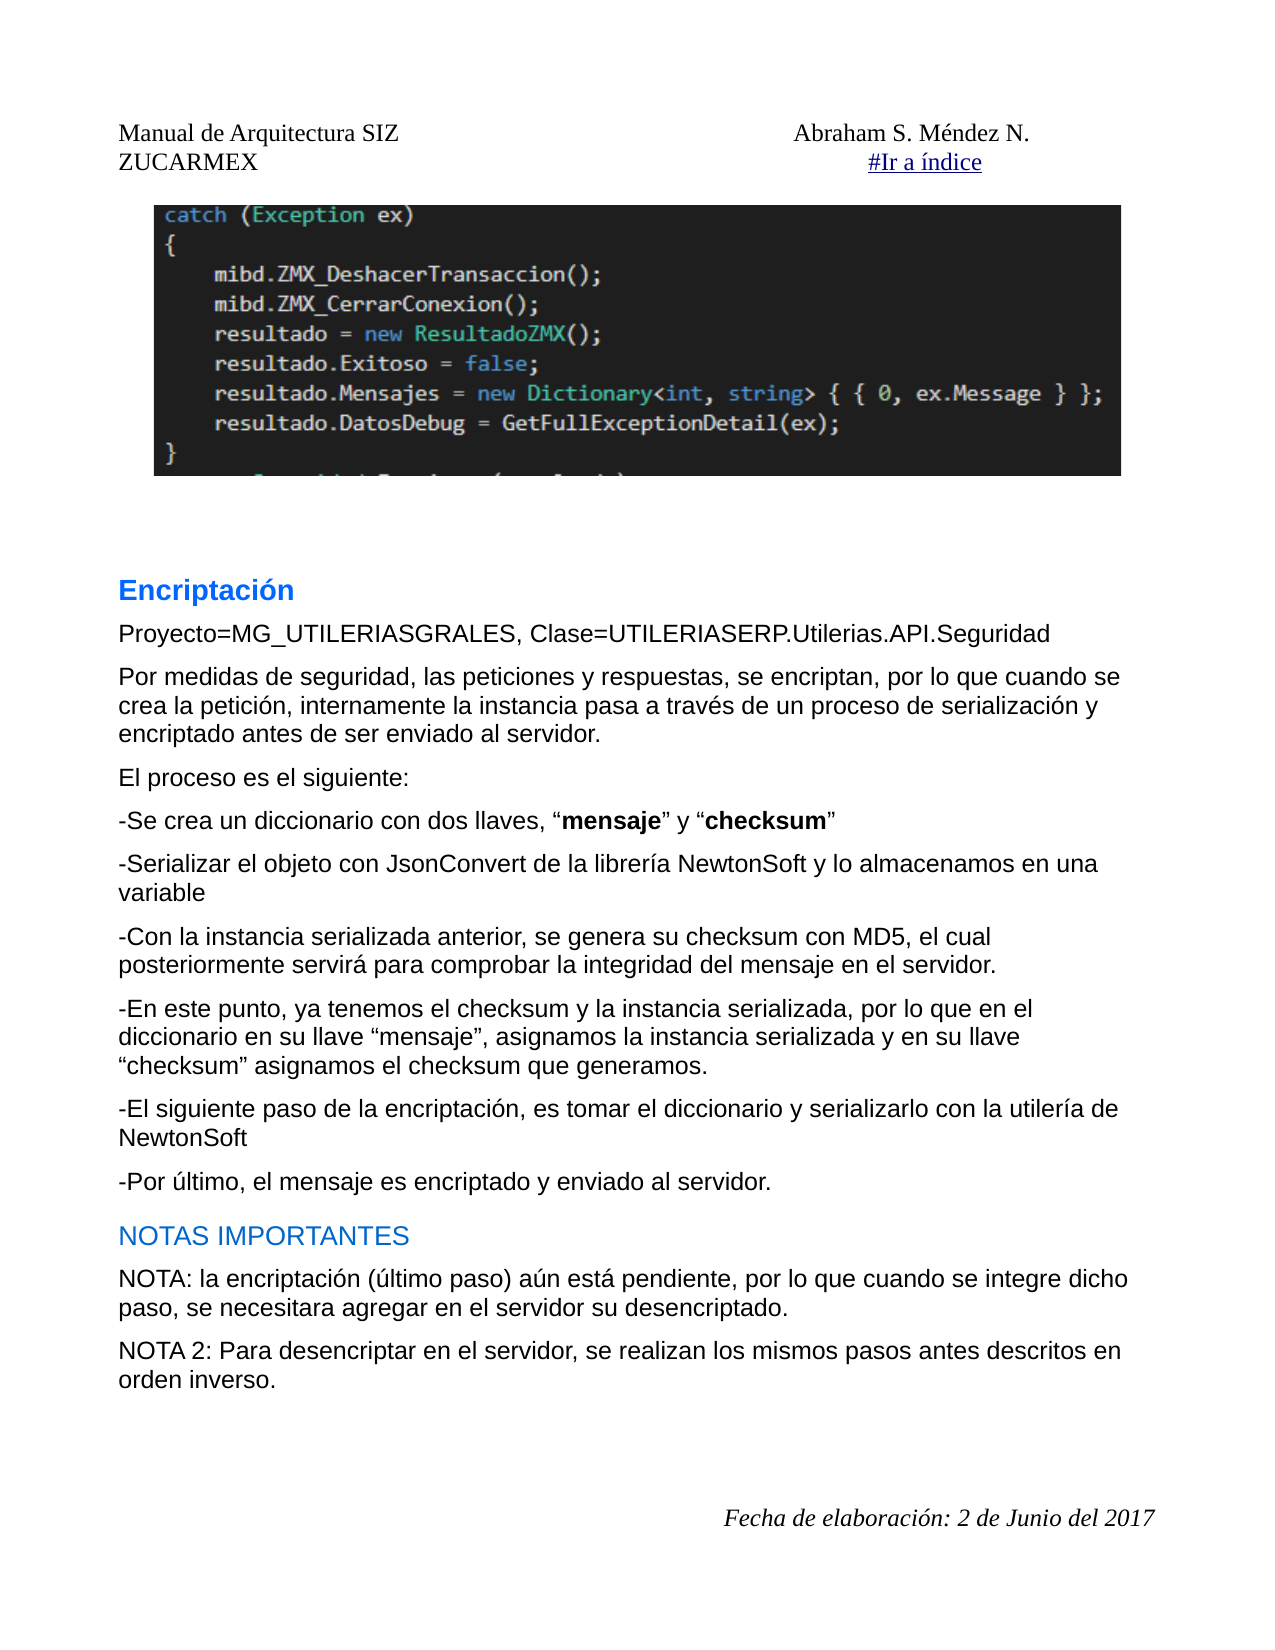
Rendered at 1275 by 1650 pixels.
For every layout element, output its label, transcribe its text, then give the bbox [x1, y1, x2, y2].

picture [153, 205, 1122, 476]
text Proyecto=MG_UTILERIASGRALES, Clase=UTILERIASERP.Utilerias.API.Seguridad [118, 618, 1157, 647]
text -Con la instancia serializada anterior, se genera su checksum con MD5, el cual posteriormente servirá para comprobar la integridad del mensaje en el servidor. [118, 921, 1157, 979]
text NOTAS IMPORTANTES [118, 1220, 1157, 1251]
text -Serializar el objeto con JsonConvert de la librería NewtonSoft y lo almacenamos en una variable [118, 849, 1157, 907]
text El proceso es el siguiente: [118, 763, 1157, 791]
text NOTA: la encriptación (último paso) aún está pendiente, por lo que cuando se integre dicho paso, se necesitara agregar en el servidor su desencriptado. [118, 1264, 1157, 1321]
text -Por último, el mensaje es encriptado y enviado al servidor. [118, 1166, 1157, 1195]
text -Se crea un diccionario con dos llaves, “mensaje” y “checksum” [118, 806, 1157, 835]
text NOTA 2: Para desencriptar en el servidor, se realizan los mismos pasos antes descritos en orden inverso. [118, 1336, 1157, 1393]
text -En este punto, ya tenemos el checksum y la instancia serializada, por lo que en el diccionario en su llave “mensaje”, asignamos la instancia serializada y en su llave “checksum” asignamos el checksum que generamos. [118, 993, 1157, 1080]
text Por medidas de seguridad, las peticiones y respuestas, se encriptan, por lo que cuando se crea la petición, internamente la instancia pasa a través de un proceso de serialización y encriptado antes de ser enviado al servidor. [118, 662, 1157, 748]
text -El siguiente paso de la encriptación, es tomar el diccionario y serializarlo con la utilería de NewtonSoft [118, 1094, 1157, 1152]
text Encriptación [118, 572, 1157, 606]
